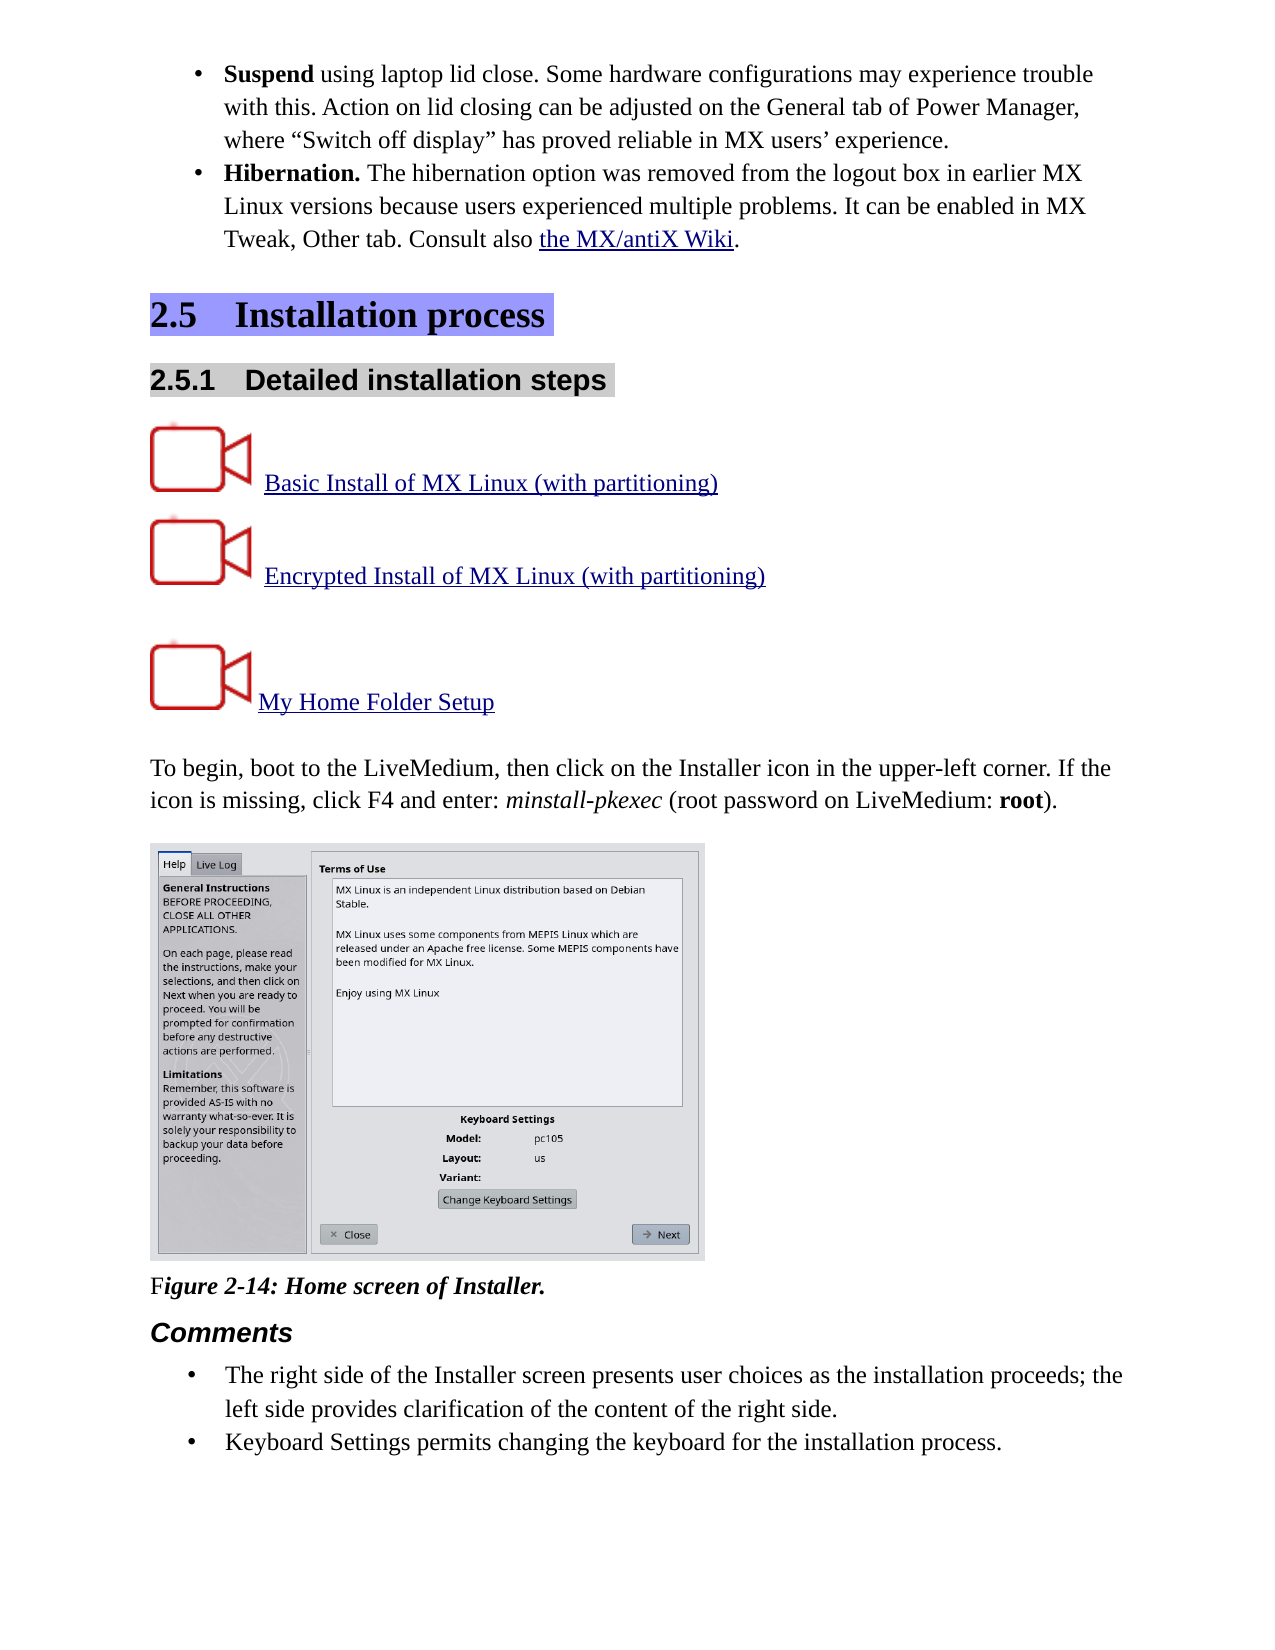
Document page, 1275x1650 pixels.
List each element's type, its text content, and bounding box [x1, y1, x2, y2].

text Figure 2-14: Home screen of Installer. [150, 1271, 1125, 1299]
picture [150, 501, 252, 585]
list Suspend using laptop lid close. Some hardware configurations may experience trouble with this. Action on lid closing can be adjusted on the General tab of Power Manager, where “Switch off display” has proved reliable in MX users’ experience. [194, 59, 1125, 154]
text Basic Install of MX Linux (with partitioning) [150, 409, 1125, 497]
list Keyboard Settings permits changing the keyboard for the installation process. [187, 1427, 1125, 1455]
picture [150, 843, 705, 1261]
list Hibernation. The hibernation option was removed from the logout box in earlier MX Linux versions because users experienced multiple problems. It can be enabled in MX Tweak, Other tab. Consult also the MX/antiX Wiki. [194, 158, 1125, 253]
text To begin, boot to the LiveMedium, then click on the Installer icon in the upper-left corner. If the icon is missing, click F4 and enter: minstall-pkexec (root password on LiveMedium: root). [150, 753, 1125, 814]
picture [150, 627, 252, 710]
picture [150, 409, 252, 492]
subtitle Comments [150, 1316, 1125, 1348]
subtitle 2.5 Installation process [554, 293, 1125, 336]
list The right side of the Installer screen presents user choices as the installation proceeds; the left side provides clarification of the content of the right side. [187, 1361, 1125, 1422]
subtitle 2.5.1 Detailed installation steps [615, 363, 1125, 397]
text My Home Folder Setup [150, 627, 1125, 715]
text Encrypted Install of MX Linux (with partitioning) [150, 502, 1125, 590]
